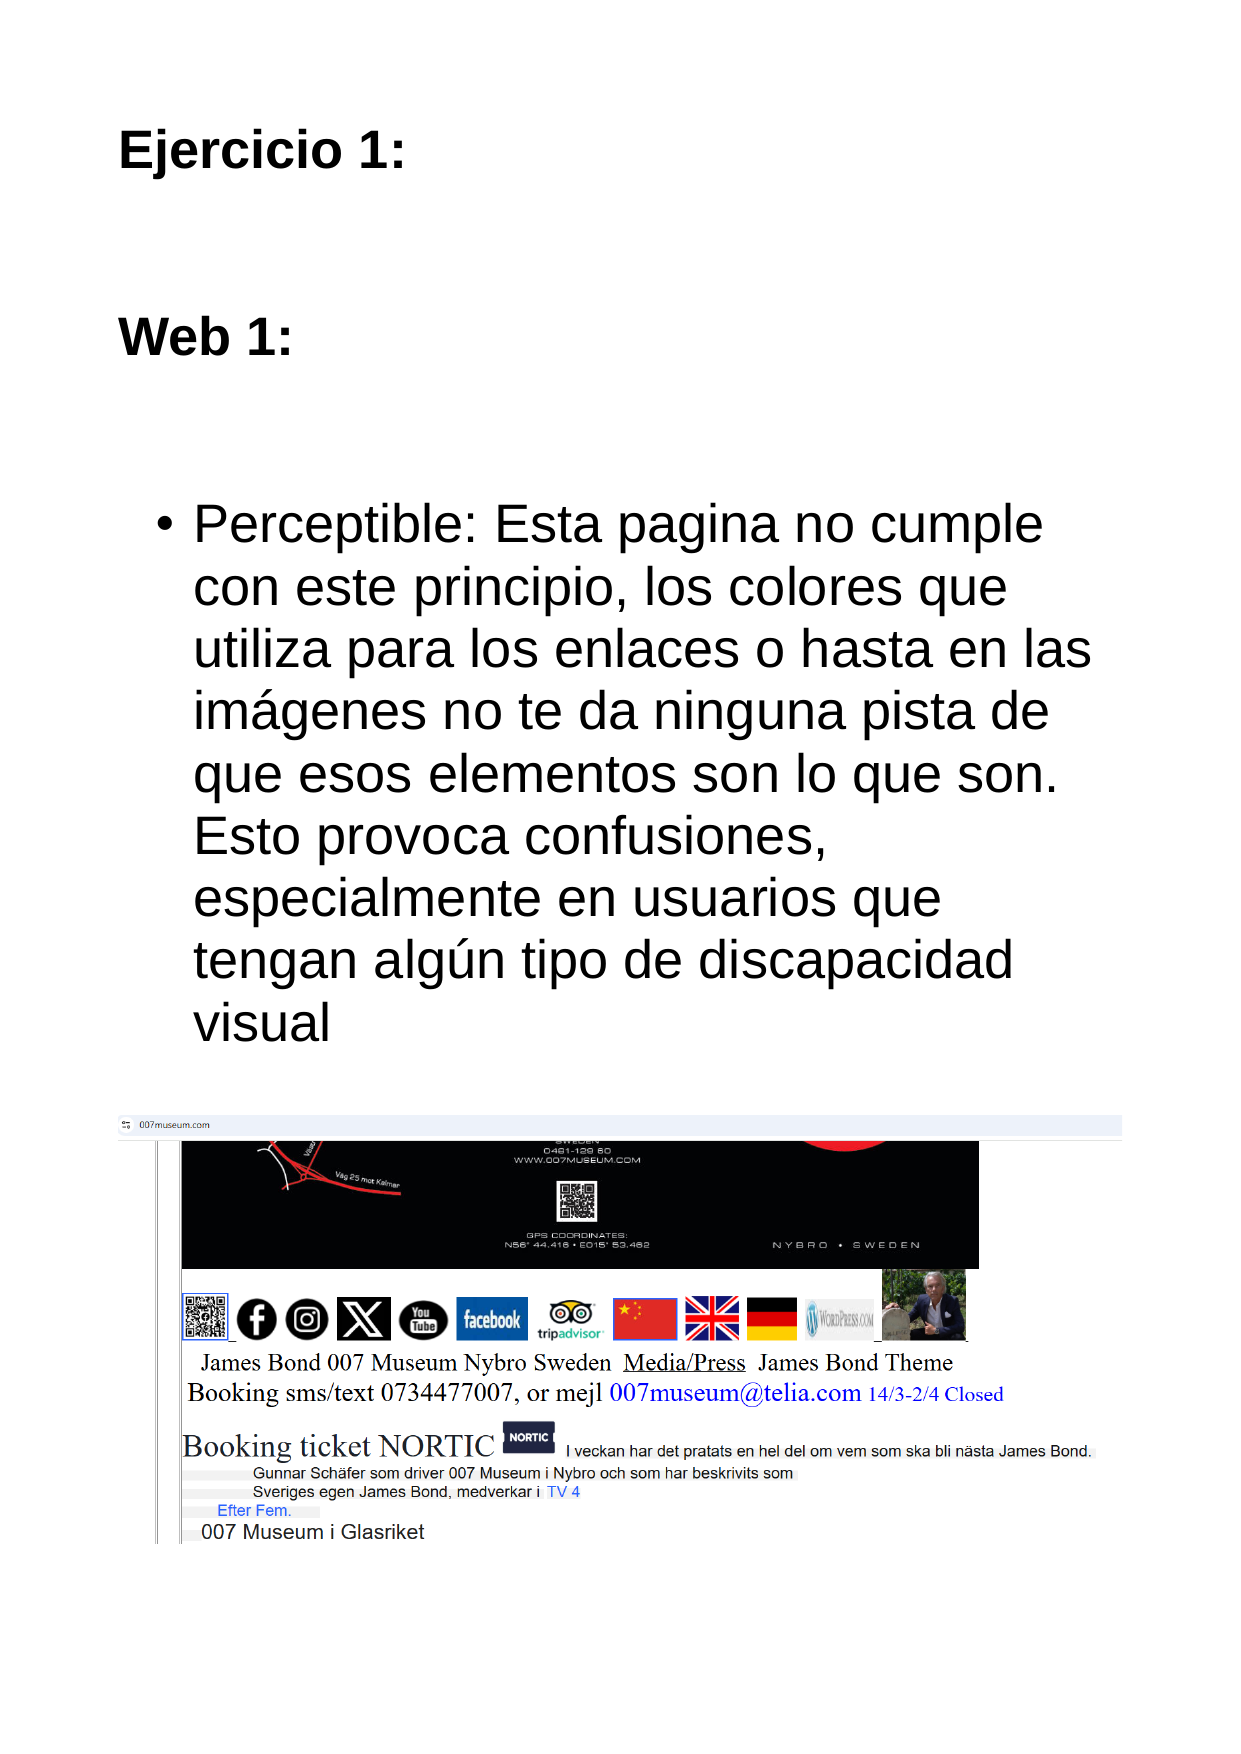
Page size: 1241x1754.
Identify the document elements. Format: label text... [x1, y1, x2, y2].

text Ejercicio 1: [118, 118, 1122, 180]
text Web 1: [118, 305, 1122, 367]
picture [118, 1115, 1123, 1544]
list Perceptible: Esta pagina no cumple con este principio, los colores que utiliza para los enlaces o hasta en las imágenes no te da ninguna pista de que esos elementos son lo que son. Esto provoca confusiones, especialmente en usuarios que tengan algún tipo de discapacidad visual [156, 492, 1122, 1053]
